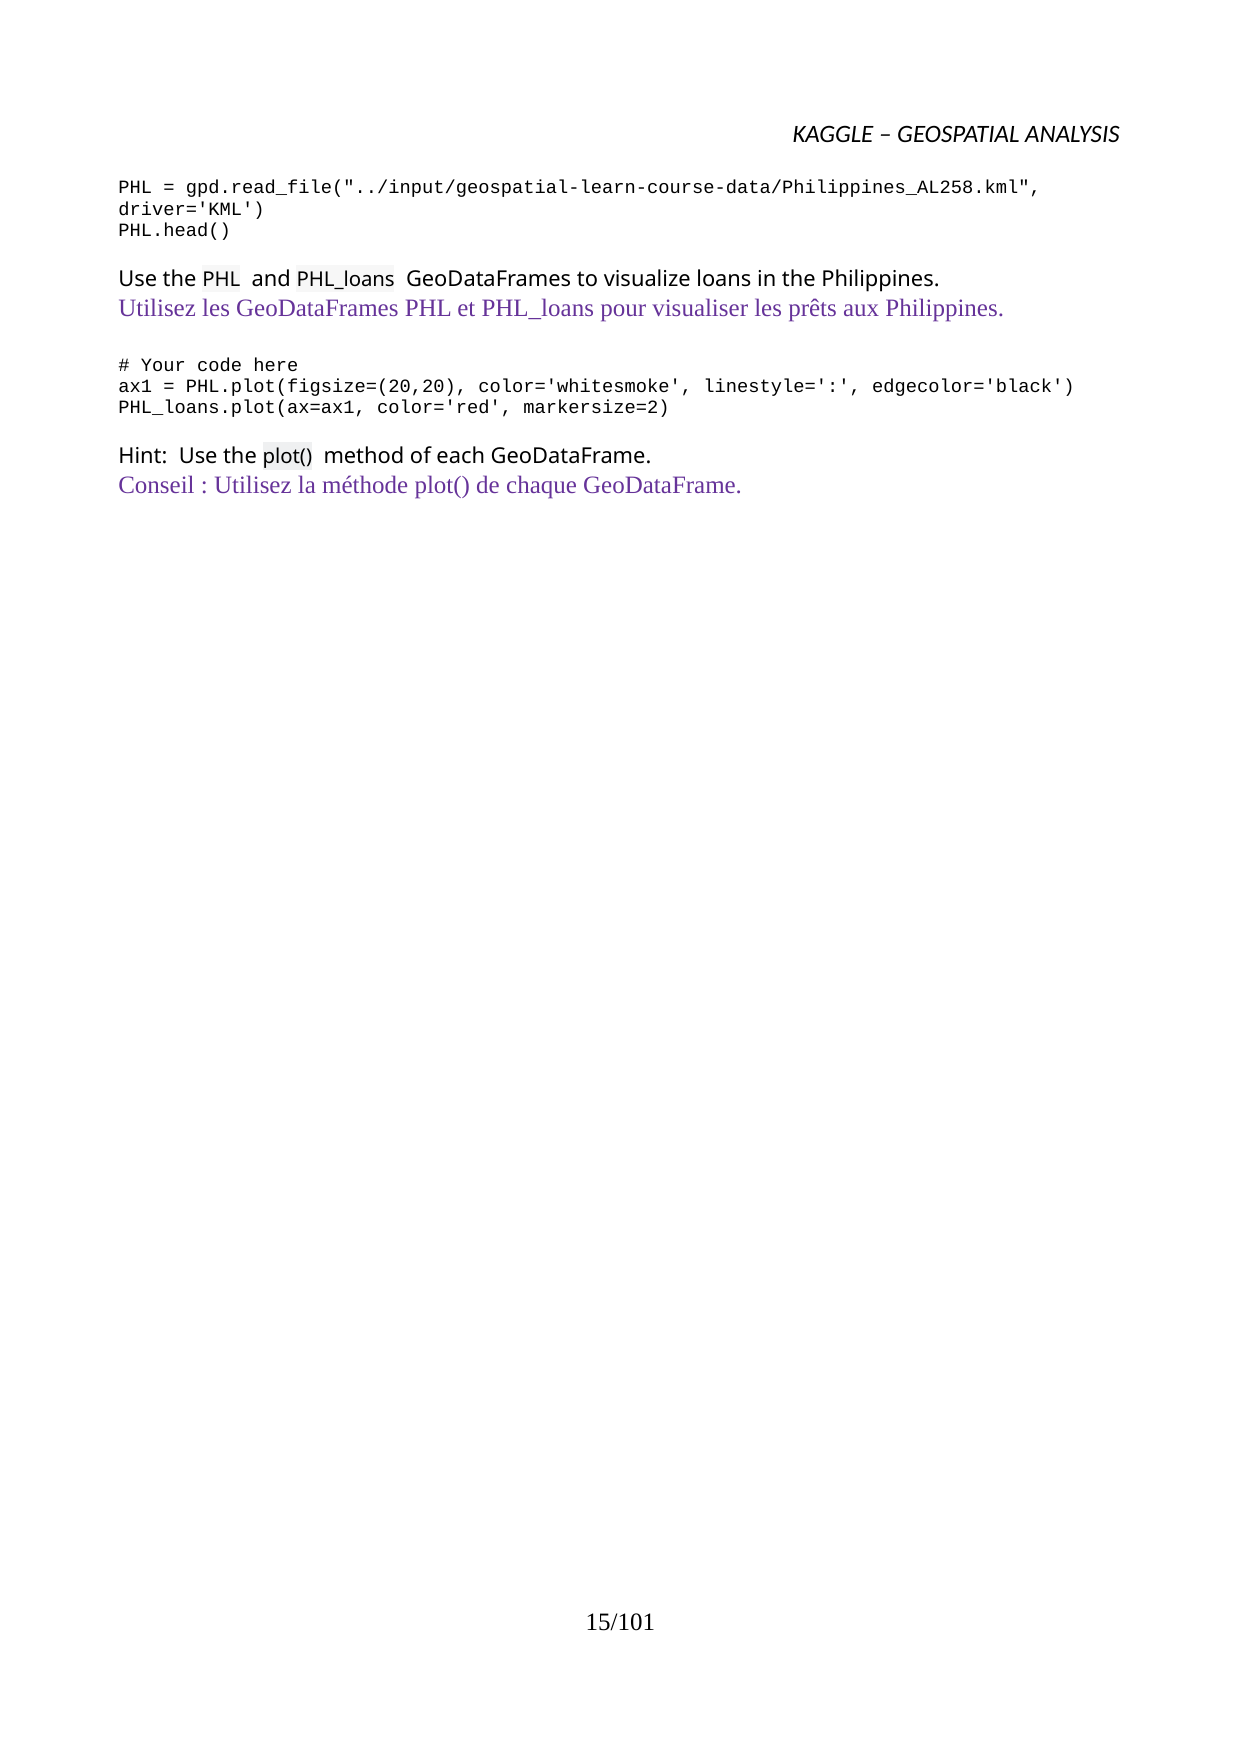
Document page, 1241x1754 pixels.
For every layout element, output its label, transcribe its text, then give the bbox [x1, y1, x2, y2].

text PHL.head() [118, 221, 1122, 242]
text Utilisez les GeoDataFrames PHL et PHL_loans pour visualiser les prêts aux Philippines. [118, 293, 1122, 322]
text Hint: Use the plot() method of each GeoDataFrame. [118, 440, 1122, 470]
text ax1 = PHL.plot(figsize=(20,20), color='whitesmoke', linestyle=':', edgecolor='black') [118, 377, 1122, 398]
text PHL_loans.plot(ax=ax1, color='red', markersize=2) [118, 398, 1122, 419]
text Use the PHL and PHL_loans GeoDataFrames to visualize loans in the Philippines. [118, 263, 1122, 293]
text PHL = gpd.read_file("../input/geospatial-learn-course-data/Philippines_AL258.kml", driver='KML') [118, 178, 1122, 221]
text Conseil : Utilisez la méthode plot() de chaque GeoDataFrame. [118, 470, 1122, 499]
text # Your code here [118, 355, 1122, 377]
